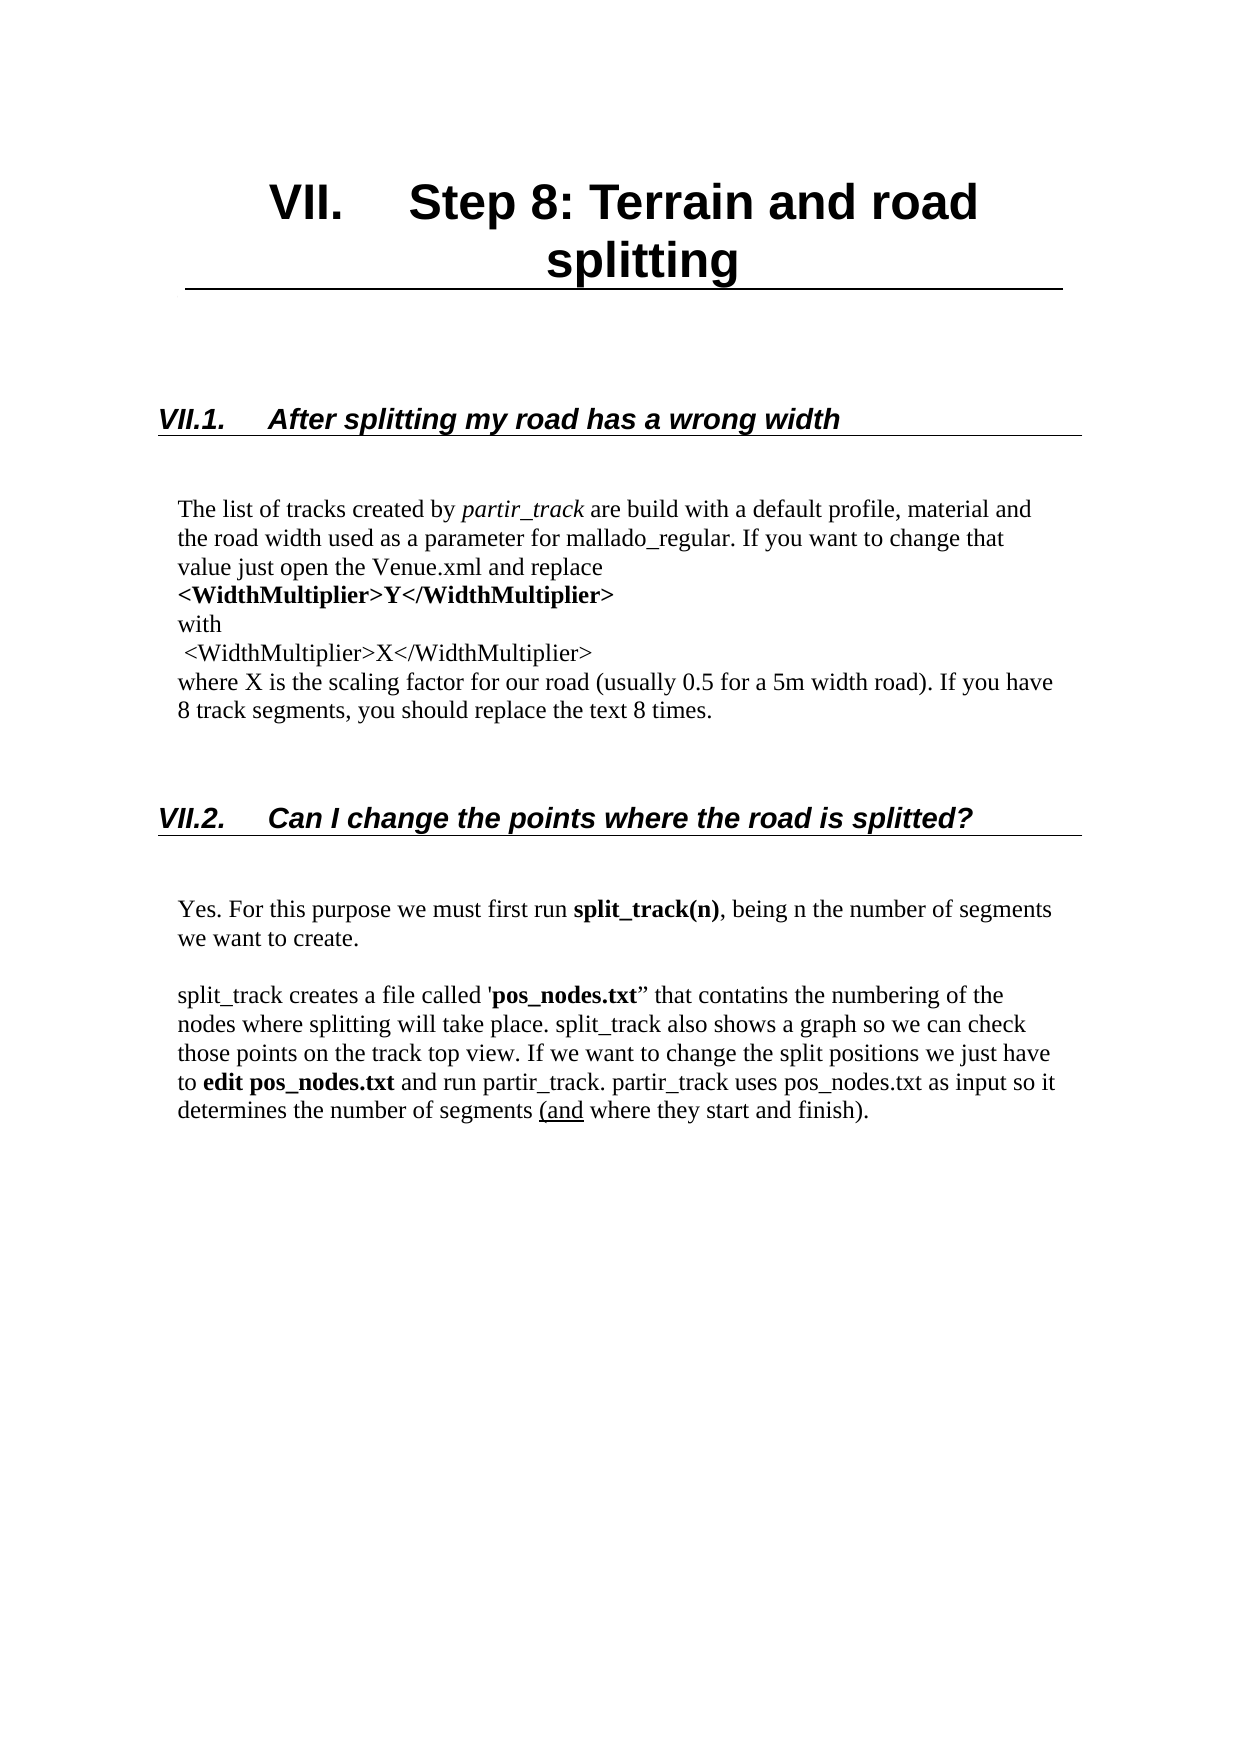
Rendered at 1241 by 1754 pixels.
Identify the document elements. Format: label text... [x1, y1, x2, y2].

text split_track creates a file called 'pos_nodes.txt” that contatins the numbering of the nodes where splitting will take place. split_track also shows a graph so we can check those points on the track top view. If we want to change the split positions we just have to edit pos_nodes.txt and run partir_track. partir_track uses pos_nodes.txt as input so it determines the number of segments (and where they start and finish). [177, 980, 1063, 1124]
subtitle Can I change the points where the road is splitted? [158, 802, 1082, 835]
text where X is the scaling factor for our road (usually 0.5 for a 5m width road). If you have 8 track segments, you should replace the text 8 times. [177, 667, 1063, 724]
text <WidthMultiplier>X</WidthMultiplier> [177, 638, 1063, 667]
text Yes. For this purpose we must first run split_track(n), being n the number of segments we want to create. [177, 894, 1063, 952]
subtitle Step 8: Terrain and road splitting [185, 173, 1063, 288]
text The list of tracks created by partir_track are build with a default profile, material and the road width used as a parameter for mallado_regular. If you want to change that value just open the Venue.xml and replace [177, 466, 1063, 581]
subtitle After splitting my road has a wrong width [158, 402, 1082, 435]
text <WidthMultiplier>Y</WidthMultiplier> [177, 581, 1063, 609]
text with [177, 609, 1063, 638]
